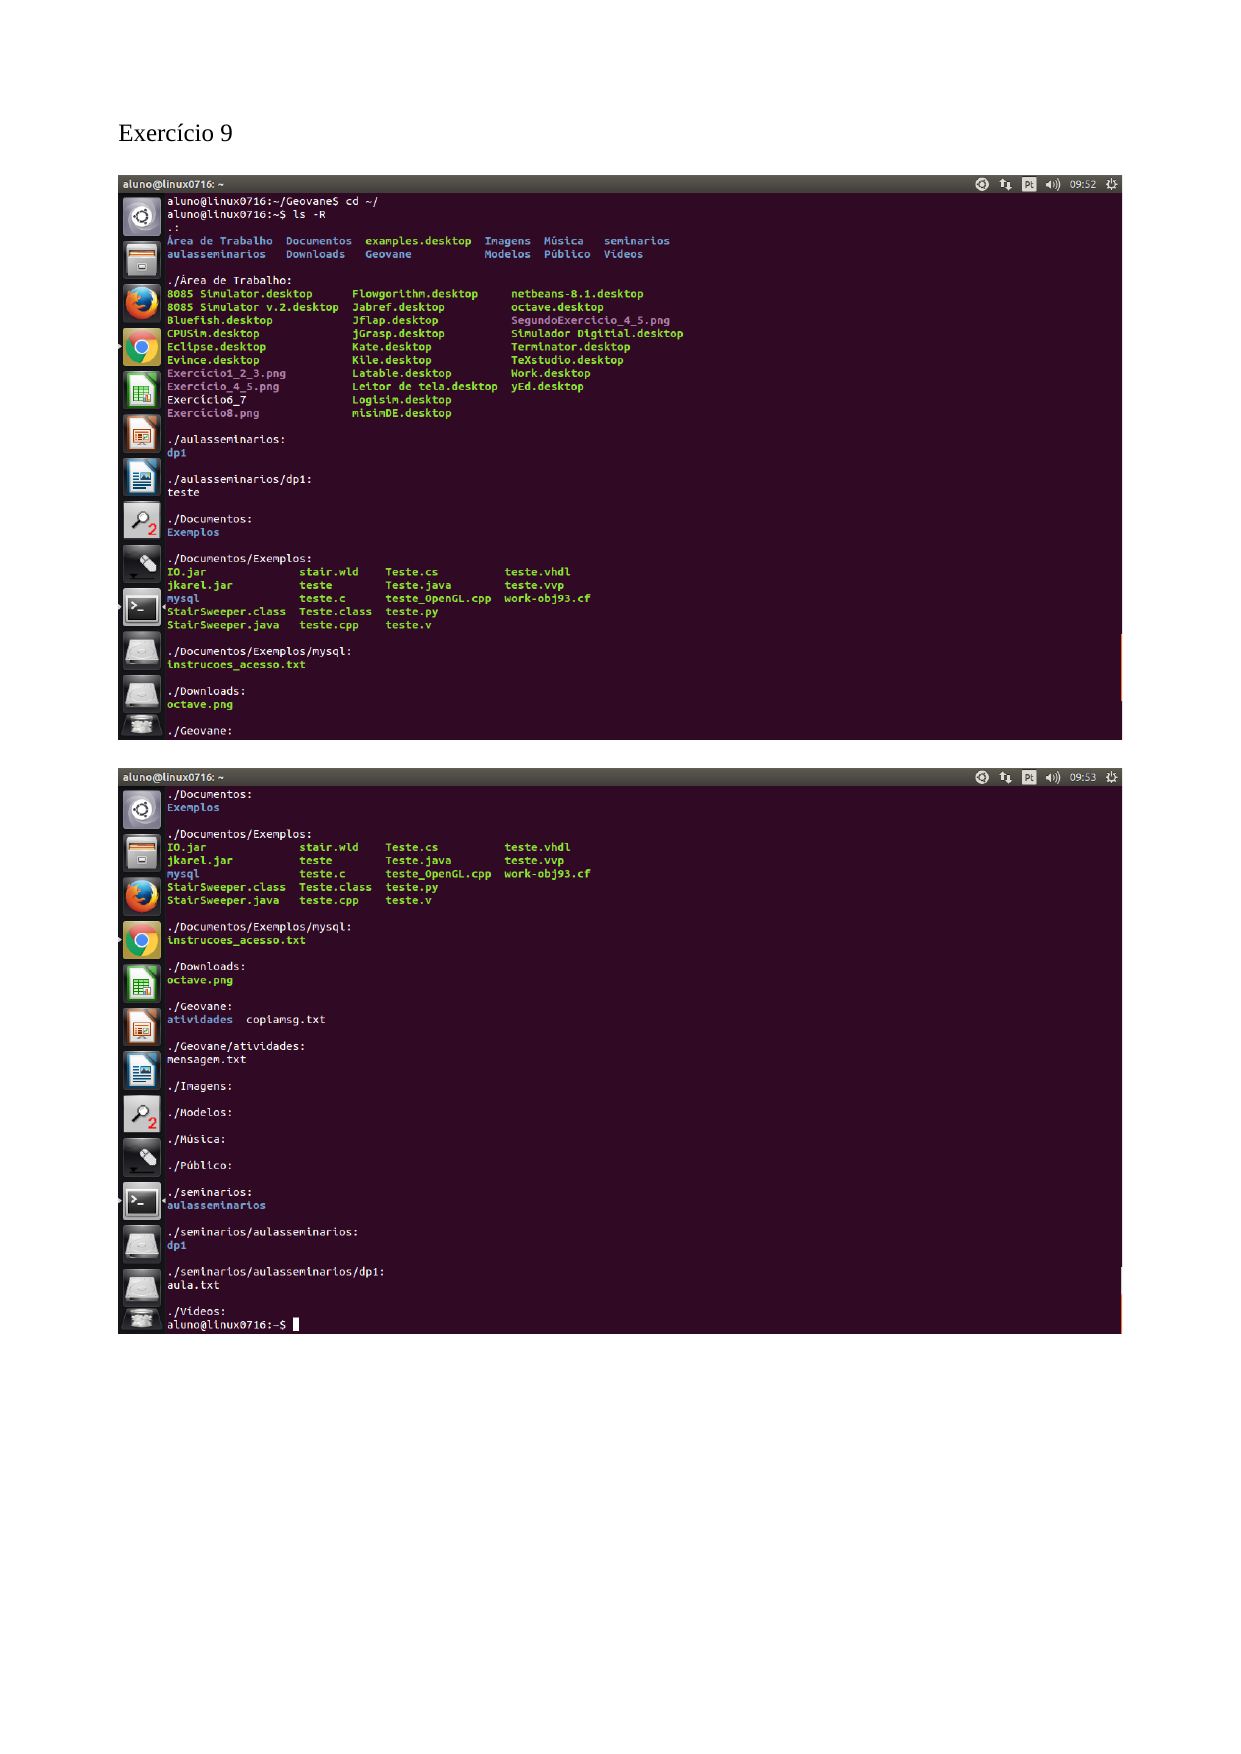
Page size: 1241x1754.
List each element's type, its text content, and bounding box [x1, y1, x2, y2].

picture [118, 175, 1123, 740]
picture [118, 768, 1123, 1334]
text Exercício 9 [118, 118, 1122, 147]
